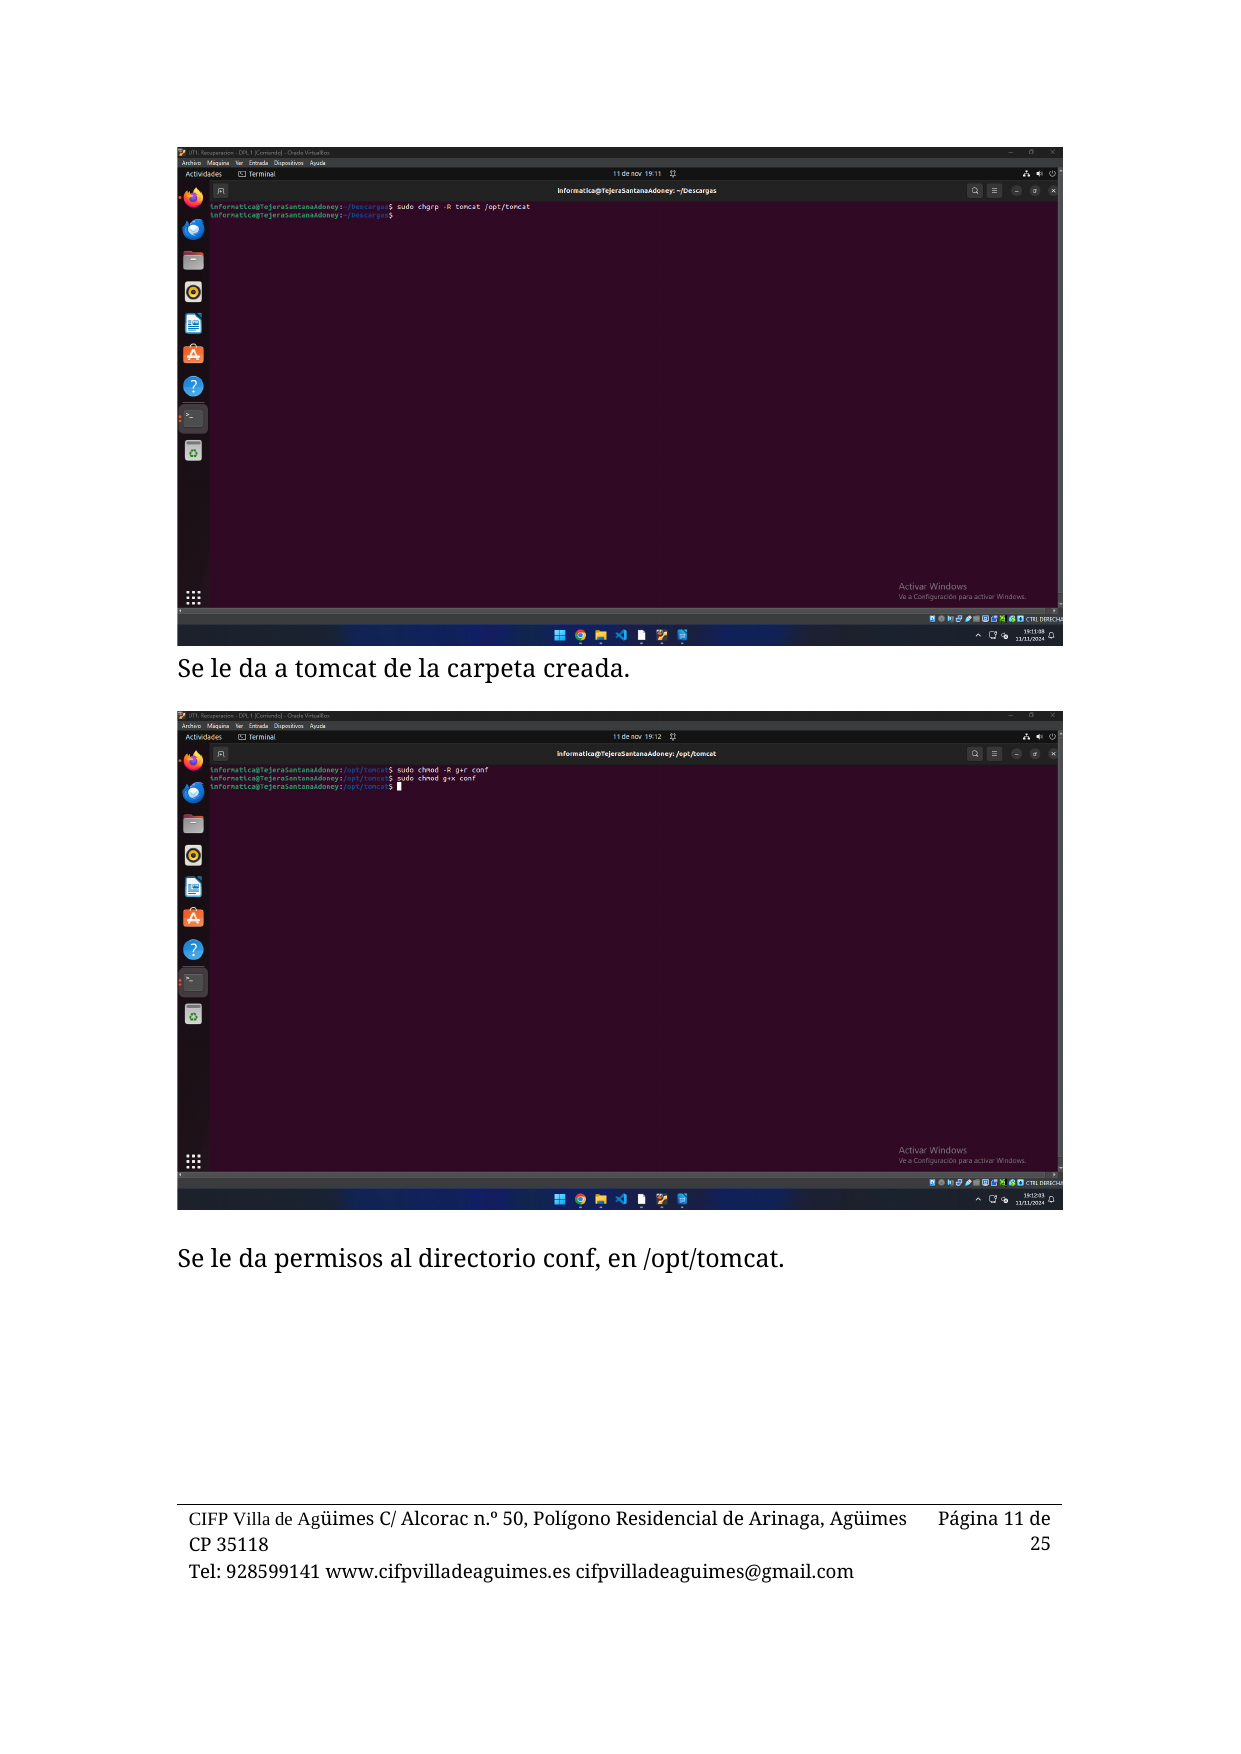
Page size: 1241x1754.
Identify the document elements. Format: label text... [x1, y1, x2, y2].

text Se le da a tomcat de la carpeta creada. [177, 646, 1063, 685]
text Se le da permisos al directorio conf, en /opt/tomcat. [177, 1210, 1063, 1274]
picture [177, 147, 1063, 646]
picture [177, 711, 1063, 1210]
